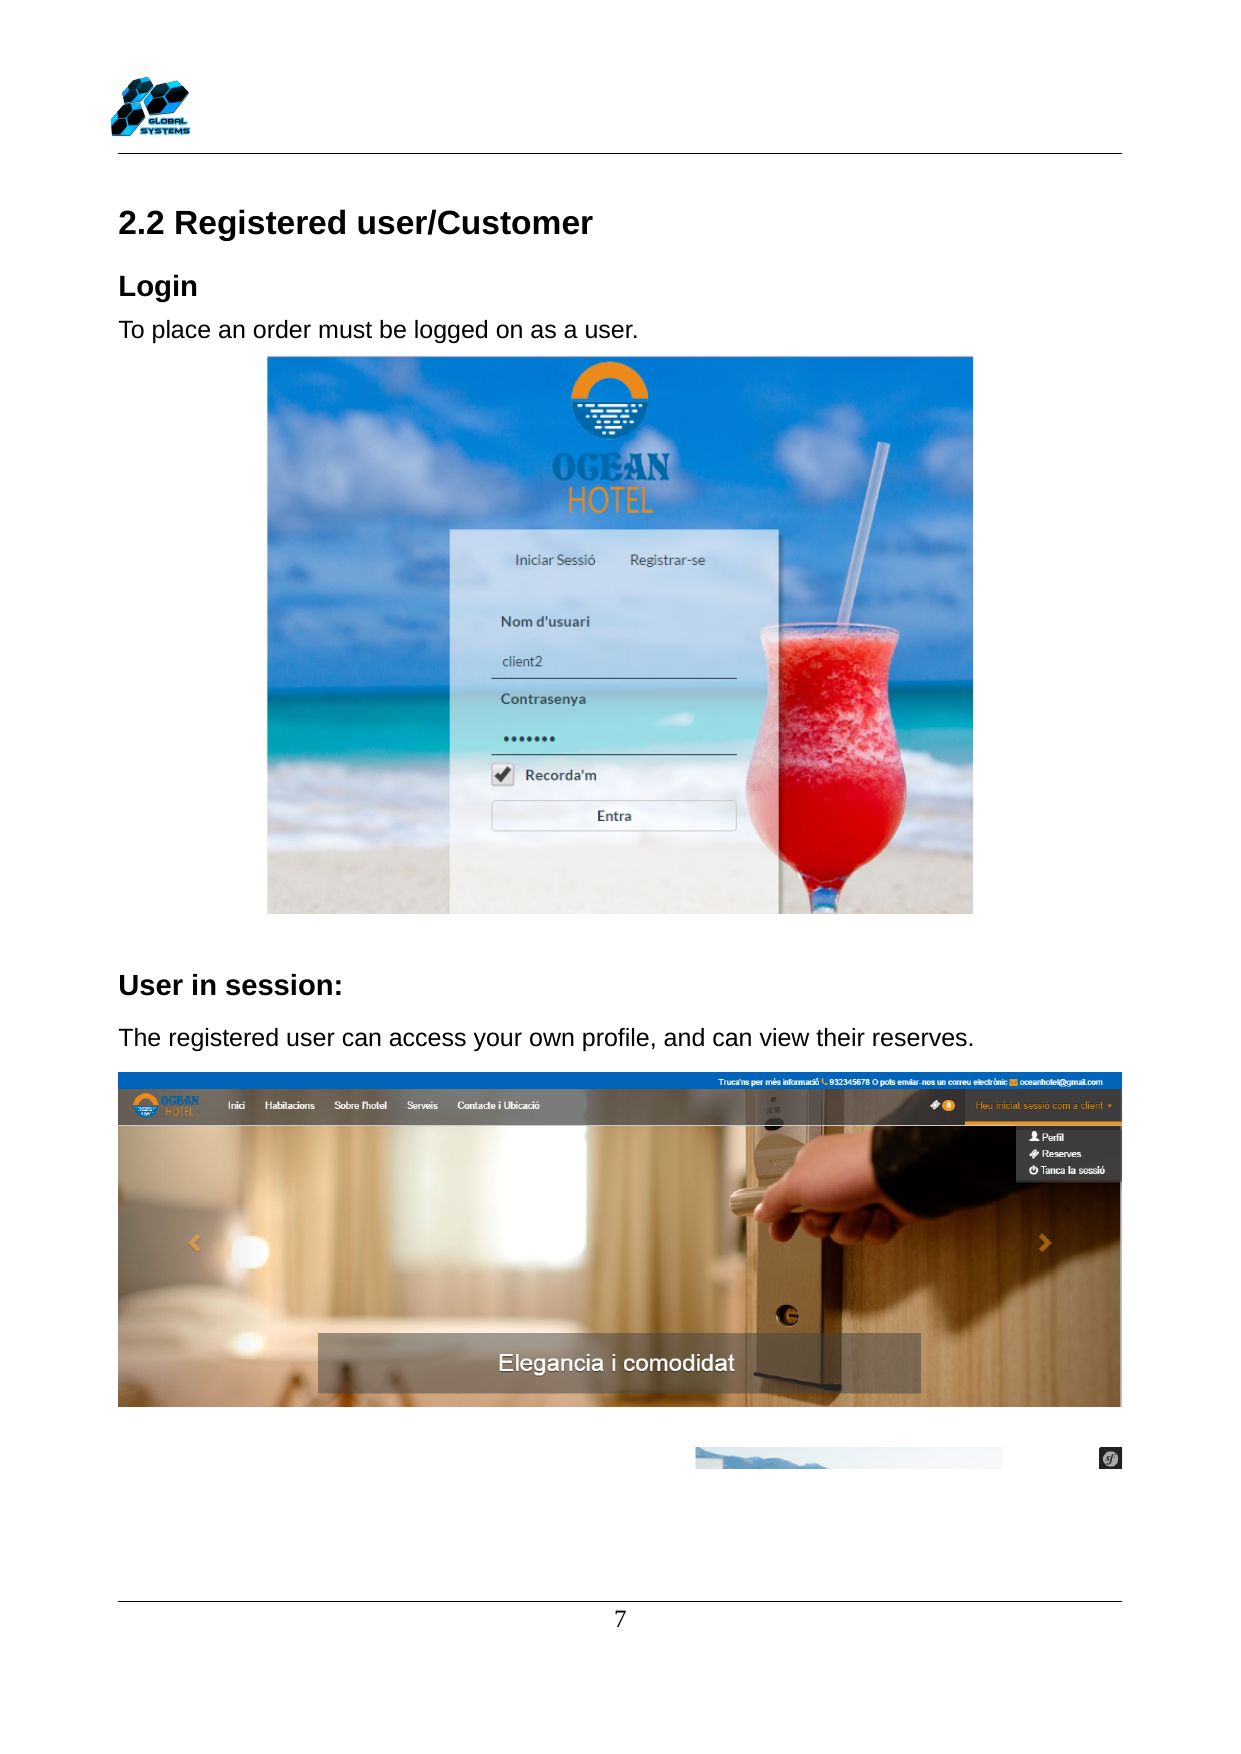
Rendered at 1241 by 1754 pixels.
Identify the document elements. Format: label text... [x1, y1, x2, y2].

text User in session: [118, 968, 1122, 1002]
subtitle 2.2 Registered user/Customer [118, 203, 1122, 242]
subtitle Login [118, 269, 1122, 303]
picture [267, 355, 974, 914]
text The registered user can access your own profile, and can view their reserves. [118, 1023, 1122, 1052]
picture [118, 1072, 1123, 1469]
text To place an order must be logged on as a user. [118, 315, 1122, 344]
picture [107, 61, 194, 148]
